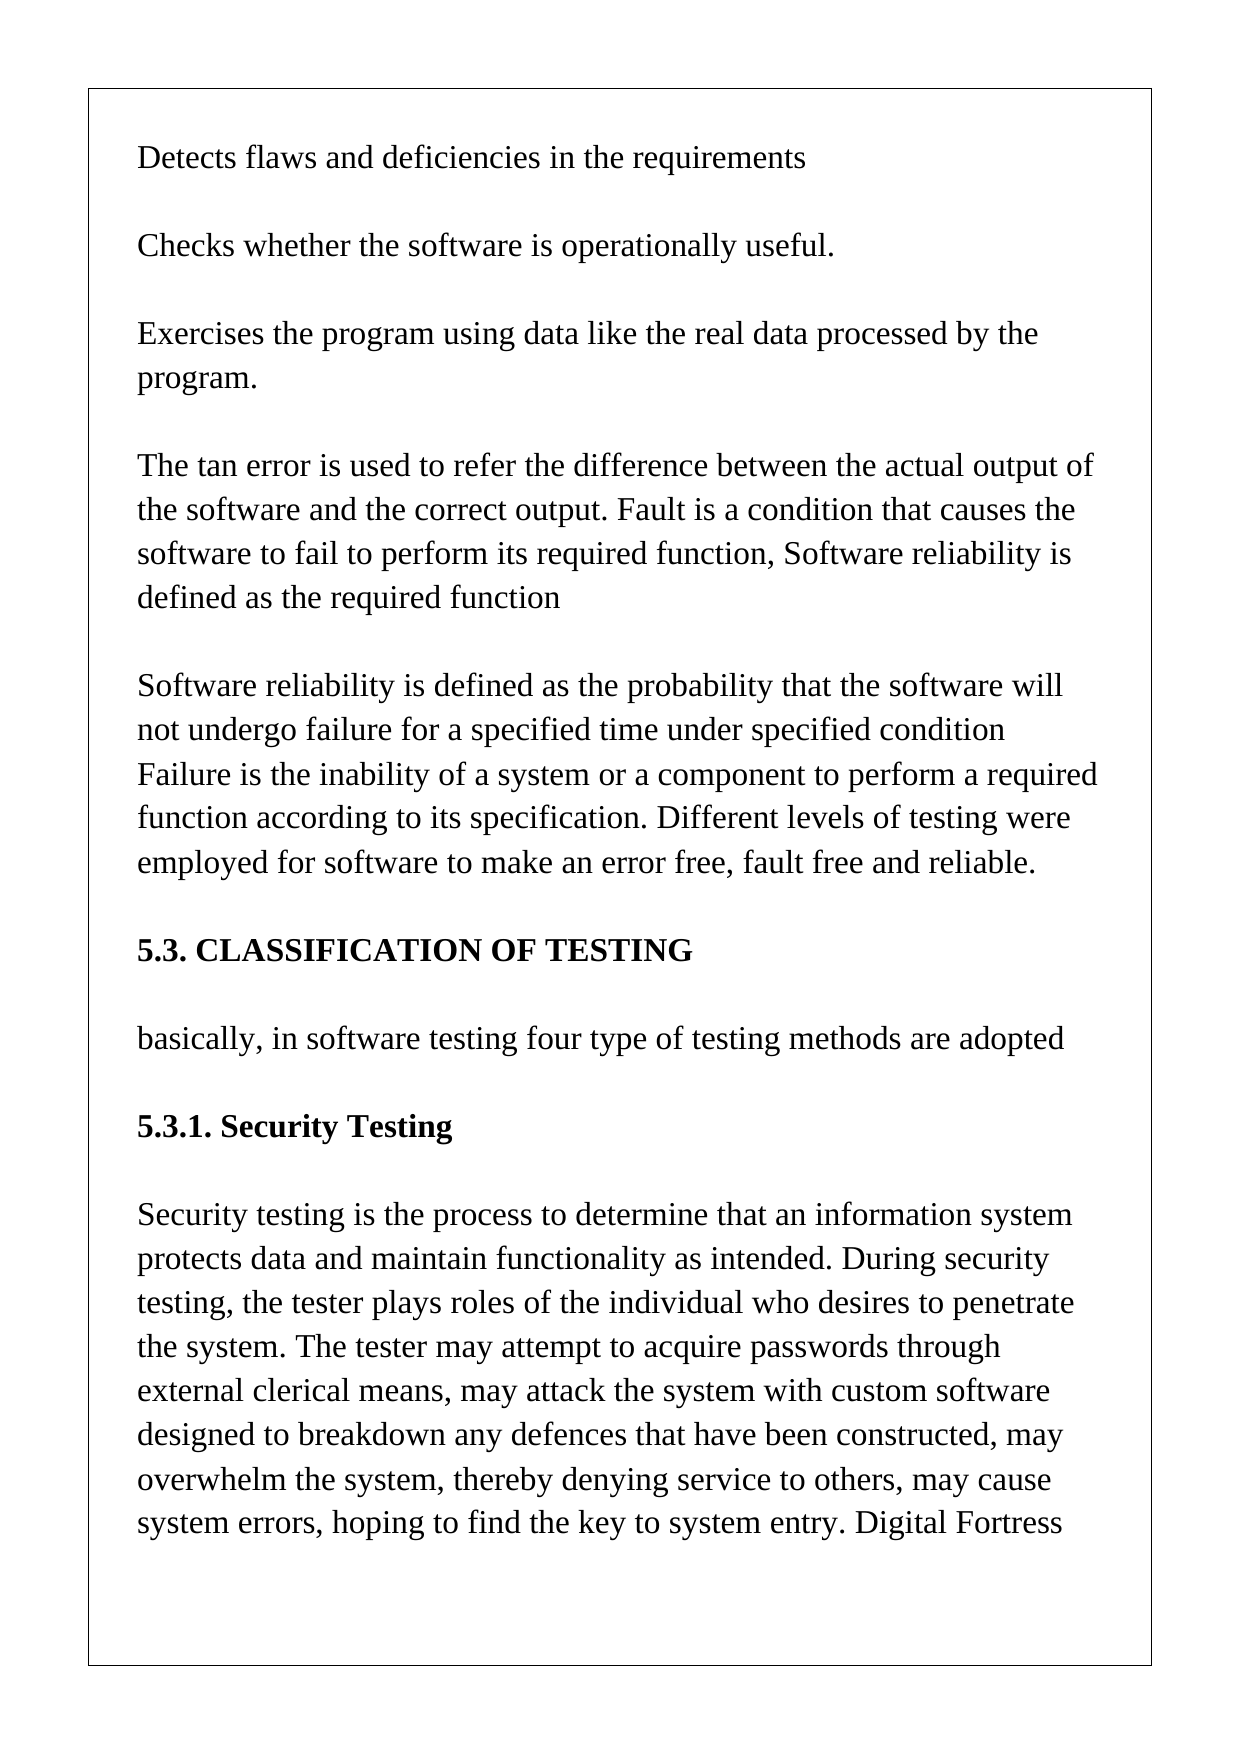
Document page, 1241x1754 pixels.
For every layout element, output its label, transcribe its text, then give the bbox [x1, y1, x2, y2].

text Detects flaws and deficiencies in the requirements Checks whether the software is operationally useful. Exercises the program using data like the real data processed by the program. The tan error is used to refer the difference between the actual output of the software and the correct output. Fault is a condition that causes the software to fail to perform its required function, Software reliability is defined as the required function Software reliability is defined as the probability that the software will not undergo failure for a specified time under specified condition Failure is the inability of a system or a component to perform a required function according to its specification. Different levels of testing were employed for software to make an error free, fault free and reliable. 5.3. CLASSIFICATION OF TESTING basically, in software testing four type of testing methods are adopted 5.3.1. Security Testing Security testing is the process to determine that an information system protects data and maintain functionality as intended. During security testing, the tester plays roles of the individual who desires to penetrate the system. The tester may attempt to acquire passwords through external clerical means, may attack the system with custom software designed to breakdown any defences that have been constructed, may overwhelm the system, thereby denying service to others, may cause system errors, hoping to find the key to system entry. Digital Fortress [137, 137, 1103, 1541]
